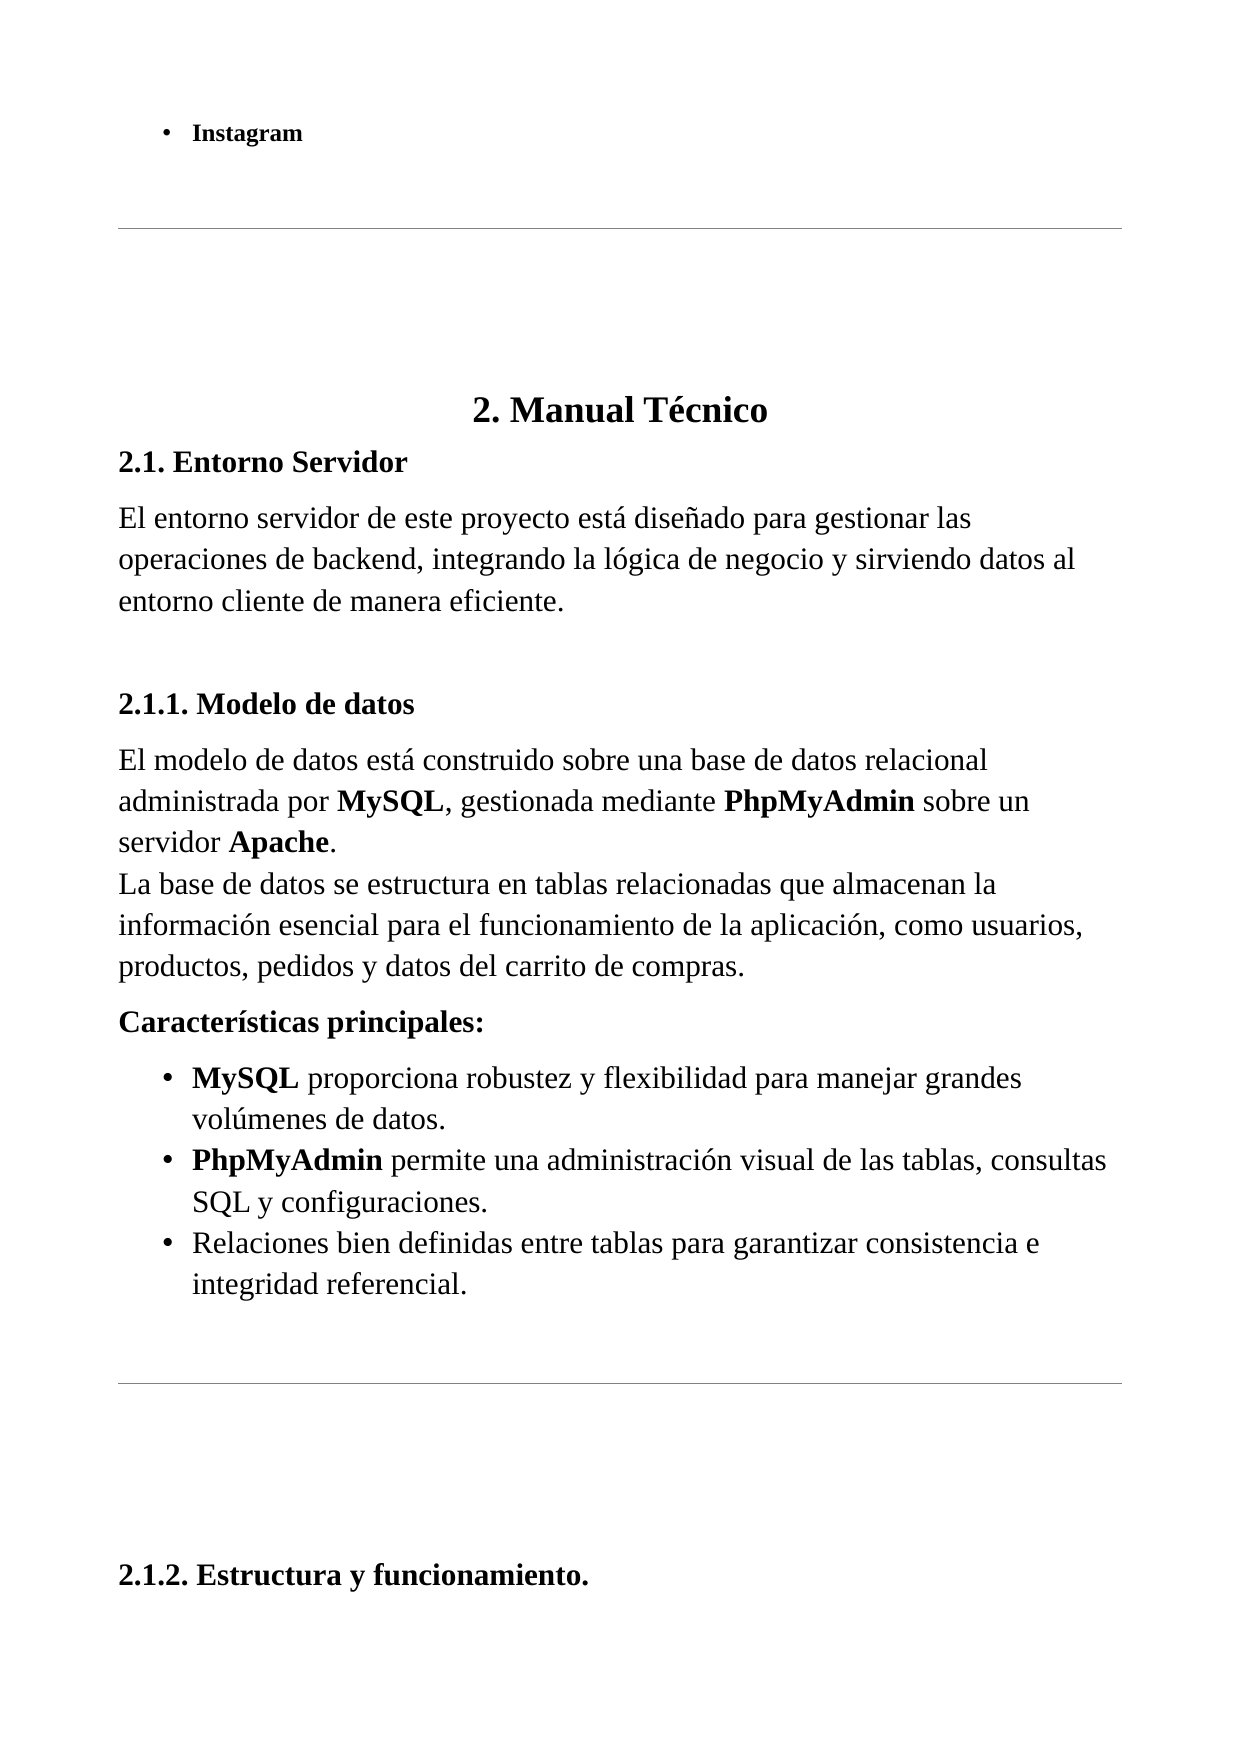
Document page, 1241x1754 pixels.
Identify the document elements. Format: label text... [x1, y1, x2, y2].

list Instagram [162, 118, 1122, 147]
subtitle 2. Manual Técnico [118, 388, 1122, 431]
text El entorno servidor de este proyecto está diseñado para gestionar las operaciones de backend, integrando la lógica de negocio y sirviendo datos al entorno cliente de manera eficiente. [118, 499, 1122, 618]
text Características principales: [118, 1003, 1122, 1039]
text 2.1.2. Estructura y funcionamiento. [118, 1557, 1122, 1592]
text 2.1. Entorno Servidor [118, 443, 1122, 479]
list MySQL proporciona robustez y flexibilidad para manejar grandes volúmenes de datos. [162, 1059, 1122, 1136]
list Relaciones bien definidas entre tablas para garantizar consistencia e integridad referencial. [162, 1224, 1122, 1301]
text El modelo de datos está construido sobre una base de datos relacional administrada por MySQL, gestionada mediante PhpMyAdmin sobre un servidor Apache. La base de datos se estructura en tablas relacionadas que almacenan la información esencial para el funcionamiento de la aplicación, como usuarios, productos, pedidos y datos del carrito de compras. [118, 741, 1122, 983]
text 2.1.1. Modelo de datos [118, 685, 1122, 721]
list PhpMyAdmin permite una administración visual de las tablas, consultas SQL y configuraciones. [162, 1142, 1122, 1219]
